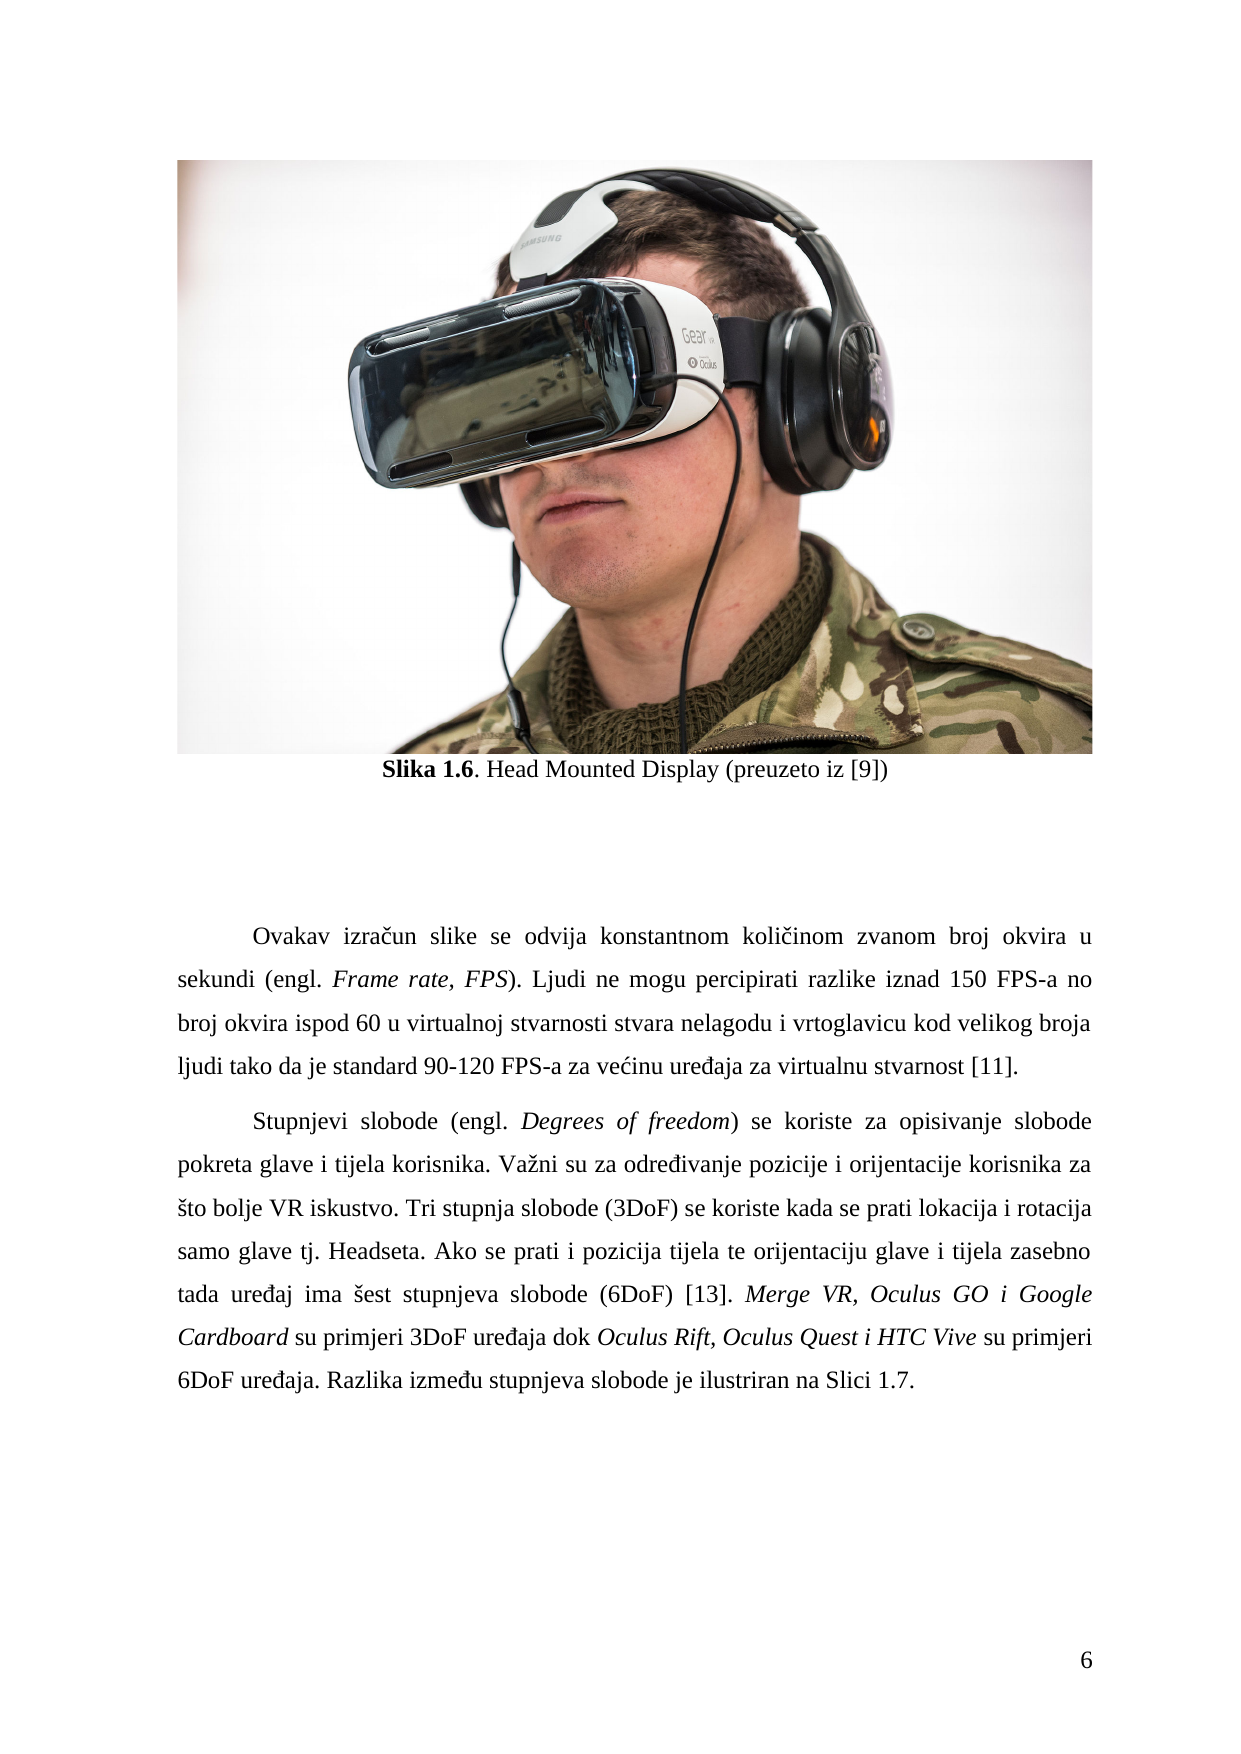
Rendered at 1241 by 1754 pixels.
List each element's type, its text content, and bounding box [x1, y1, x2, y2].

picture [177, 160, 1093, 754]
text Stupnjevi slobode (engl. Degrees of freedom) se koriste za opisivanje slobode pokreta glave i tijela korisnika. Važni su za određivanje pozicije i orijentacije korisnika za što bolje VR iskustvo. Tri stupnja slobode (3DoF) se koriste kada se prati lokacija i rotacija samo glave tj. Headseta. Ako se prati i pozicija tijela te orijentaciju glave i tijela zasebno tada uređaj ima šest stupnjeva slobode (6DoF) [13]. Merge VR, Oculus GO i Google Cardboard su primjeri 3DoF uređaja dok Oculus Rift, Oculus Quest i HTC Vive su primjeri 6DoF uređaja. Razlika između stupnjeva slobode je ilustriran na Slici 1.7. [177, 1106, 1092, 1394]
text Ovakav izračun slike se odvija konstantnom količinom zvanom broj okvira u sekundi (engl. Frame rate, FPS). Ljudi ne mogu percipirati razlike iznad 150 FPS-a no broj okvira ispod 60 u virtualnoj stvarnosti stvara nelagodu i vrtoglavicu kod velikog broja ljudi tako da je standard 90-120 FPS-a za većinu uređaja za virtualnu stvarnost [11]. [177, 921, 1092, 1079]
text Slika 1.6. Head Mounted Display (preuzeto iz [9]) [177, 754, 1093, 782]
